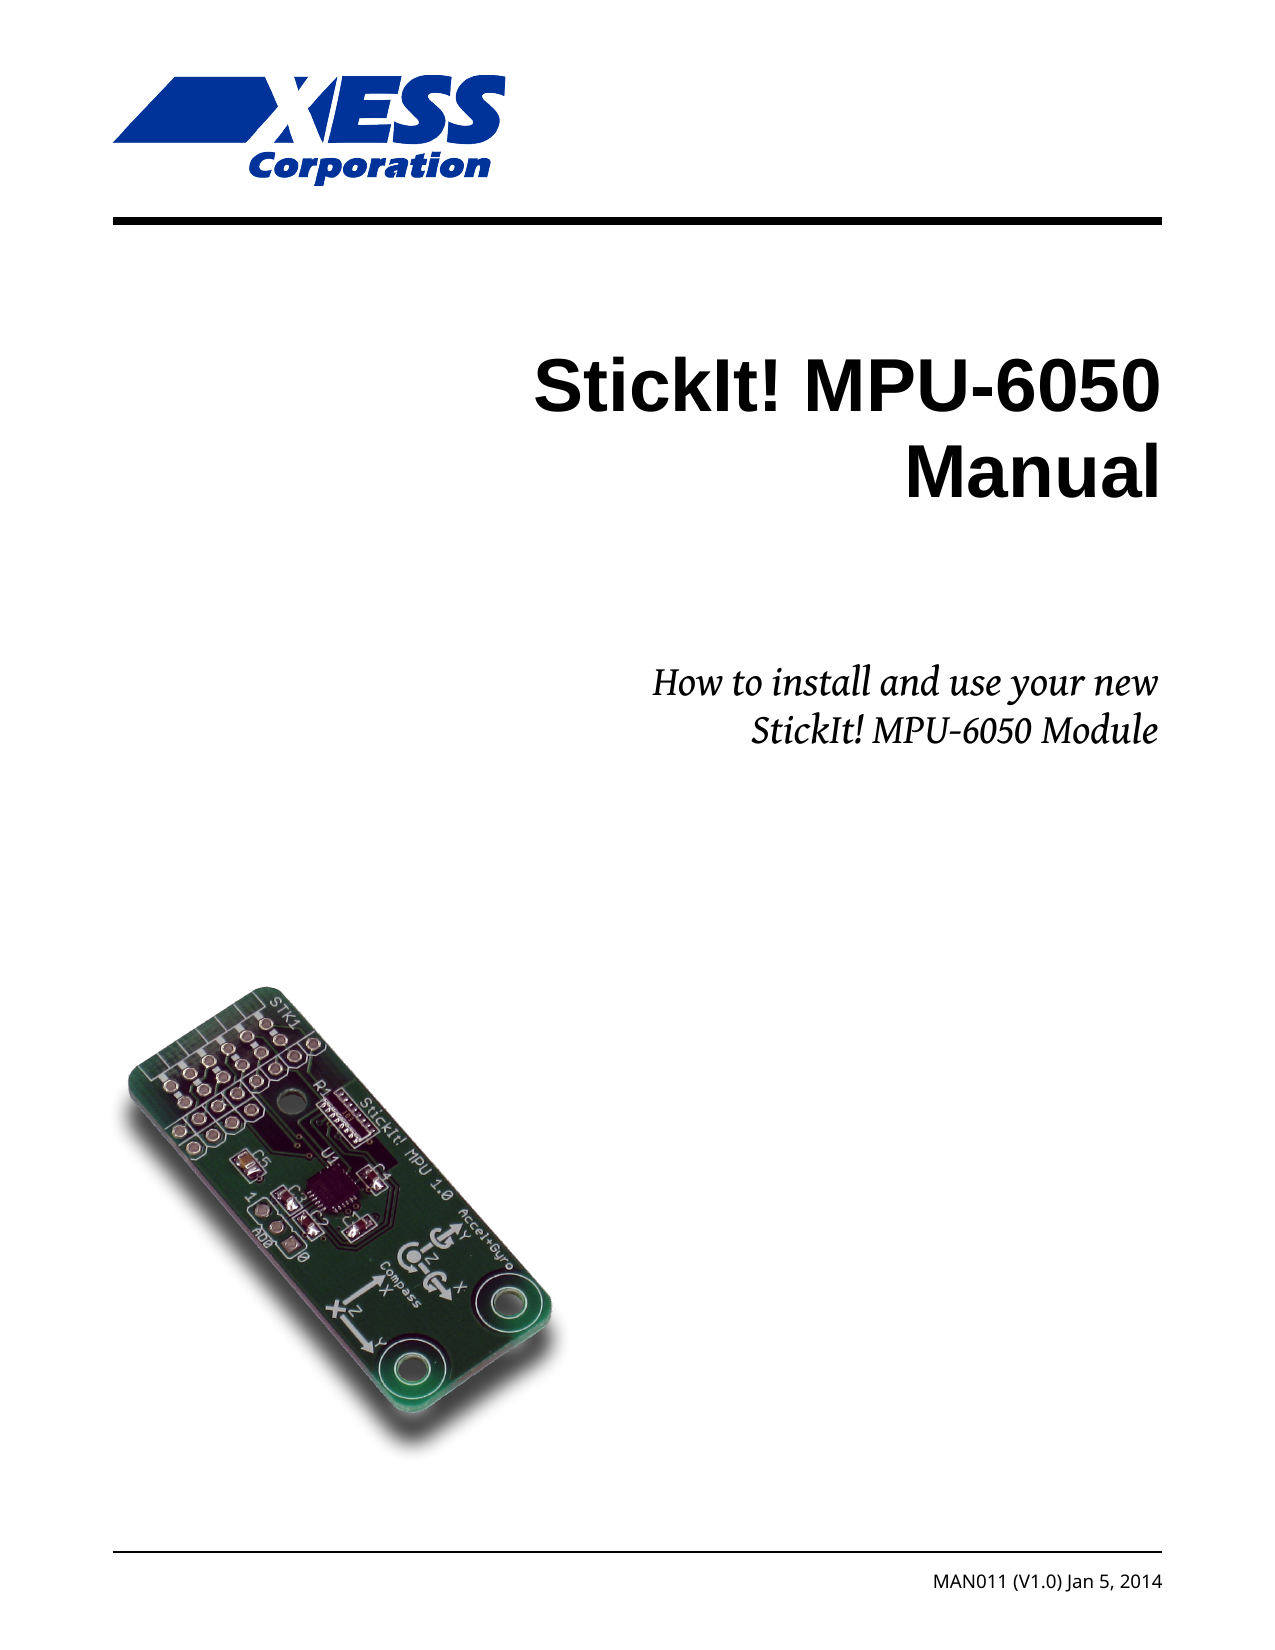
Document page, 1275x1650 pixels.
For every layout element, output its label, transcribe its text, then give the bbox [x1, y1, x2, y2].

title StickIt! MPU-6050 Manual [486, 341, 1162, 514]
subtitle How to install and use your new StickIt! MPU-6050 Module [112, 658, 1162, 755]
picture [112, 75, 506, 186]
picture [103, 973, 573, 1463]
